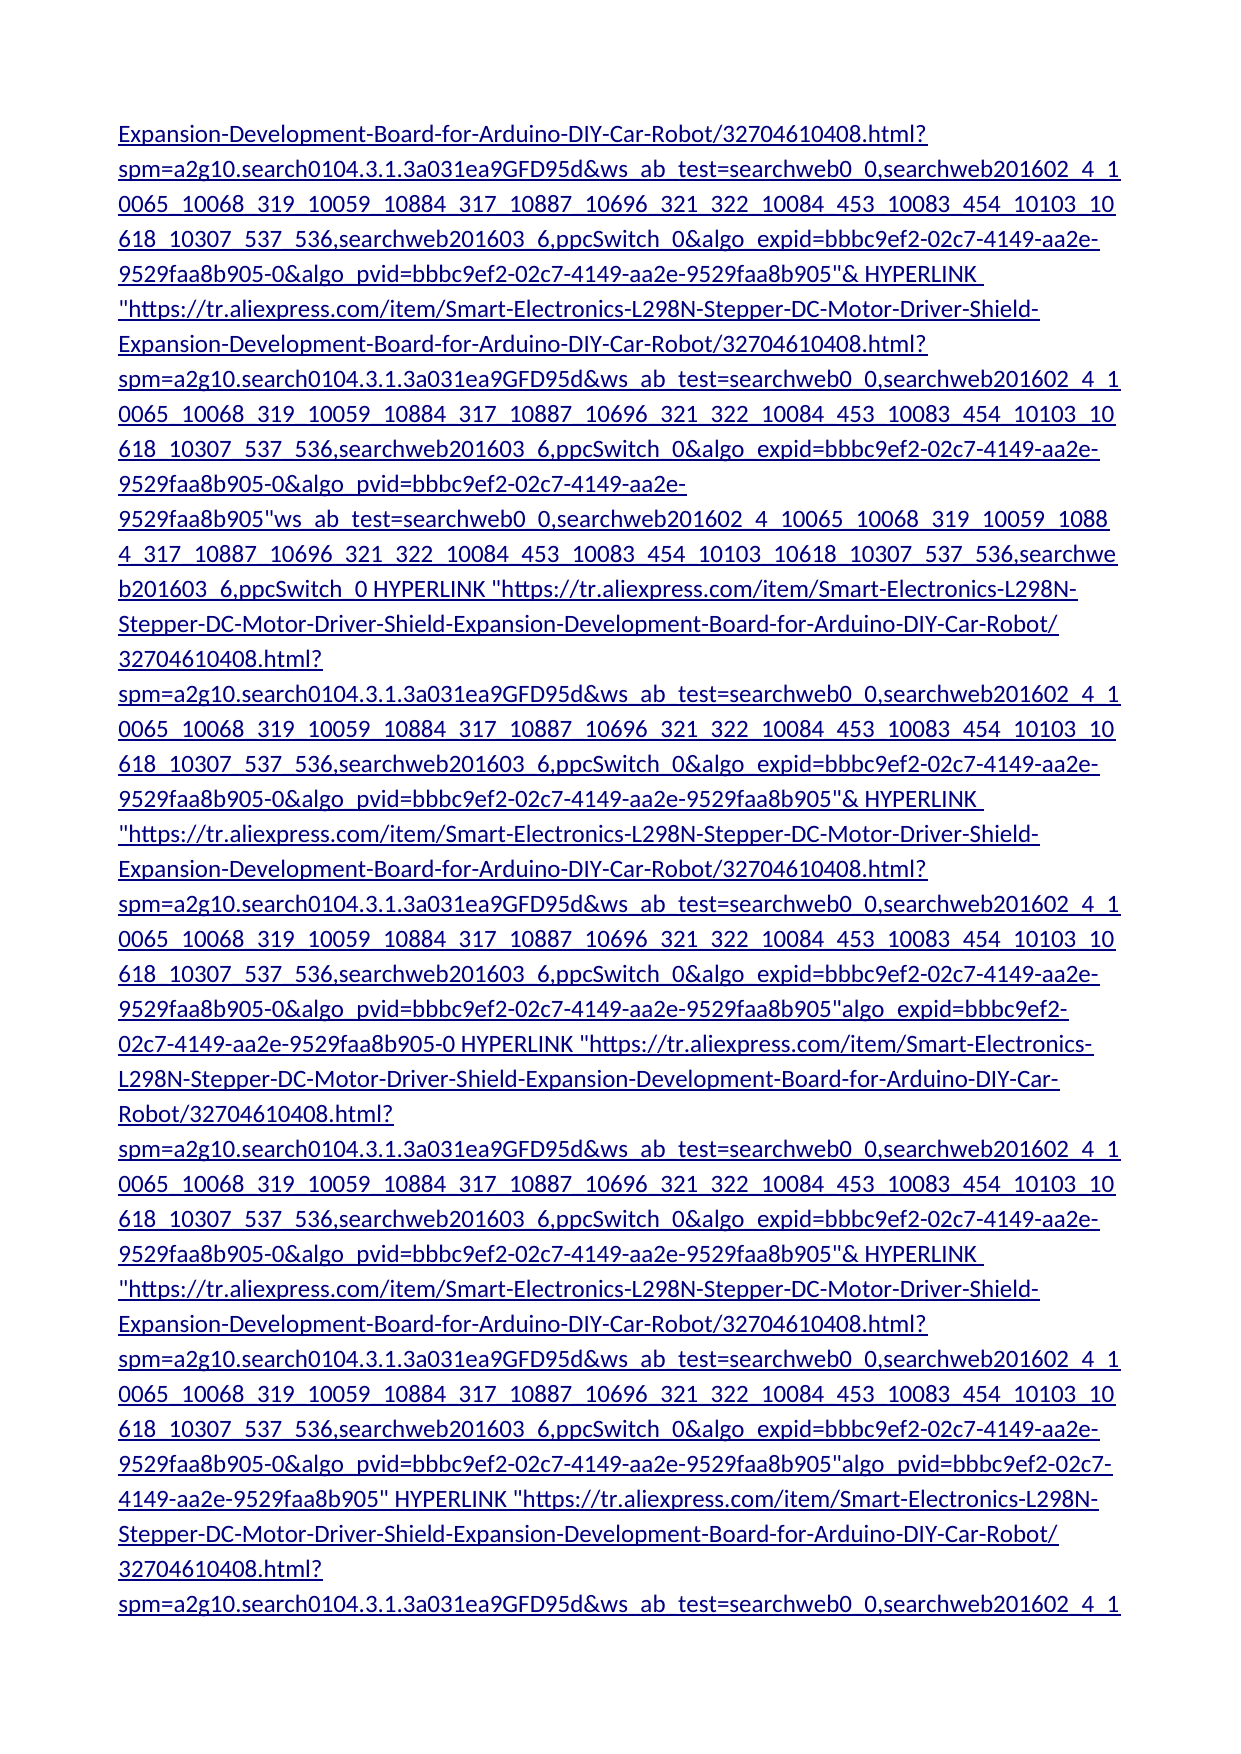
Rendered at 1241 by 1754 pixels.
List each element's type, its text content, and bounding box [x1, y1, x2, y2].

text Expansion-Development-Board-for-Arduino-DIY-Car-Robot/32704610408.html?spm=a2g10.search0104.3.1.3a031ea9GFD95d&ws_ab_test=searchweb0_0,searchweb201602_4_10065_10068_319_10059_10884_317_10887_10696_321_322_10084_453_10083_454_10103_10618_10307_537_536,searchweb201603_6,ppcSwitch_0&algo_expid=bbbc9ef2-02c7-4149-aa2e-9529faa8b905-0&algo_pvid=bbbc9ef2-02c7-4149-aa2e-9529faa8b905"& HYPERLINK "https://tr.aliexpress.com/item/Smart-Electronics-L298N-Stepper-DC-Motor-Driver-Shield-Expansion-Development-Board-for-Arduino-DIY-Car-Robot/32704610408.html?spm=a2g10.search0104.3.1.3a031ea9GFD95d&ws_ab_test=searchweb0_0,searchweb201602_4_10065_10068_319_10059_10884_317_10887_10696_321_322_10084_453_10083_454_10103_10618_10307_537_536,searchweb201603_6,ppcSwitch_0&algo_expid=bbbc9ef2-02c7-4149-aa2e-9529faa8b905-0&algo_pvid=bbbc9ef2-02c7-4149-aa2e-9529faa8b905"ws_ab_test=searchweb0_0,searchweb201602_4_10065_10068_319_10059_10884_317_10887_10696_321_322_10084_453_10083_454_10103_10618_10307_537_536,searchweb201603_6,ppcSwitch_0 HYPERLINK "https://tr.aliexpress.com/item/Smart-Electronics-L298N-Stepper-DC-Motor-Driver-Shield-Expansion-Development-Board-for-Arduino-DIY-Car-Robot/32704610408.html?spm=a2g10.search0104.3.1.3a031ea9GFD95d&ws_ab_test=searchweb0_0,searchweb201602_4_10065_10068_319_10059_10884_317_10887_10696_321_322_10084_453_10083_454_10103_10618_10307_537_536,searchweb201603_6,ppcSwitch_0&algo_expid=bbbc9ef2-02c7-4149-aa2e-9529faa8b905-0&algo_pvid=bbbc9ef2-02c7-4149-aa2e-9529faa8b905"& HYPERLINK "https://tr.aliexpress.com/item/Smart-Electronics-L298N-Stepper-DC-Motor-Driver-Shield-Expansion-Development-Board-for-Arduino-DIY-Car-Robot/32704610408.html?spm=a2g10.search0104.3.1.3a031ea9GFD95d&ws_ab_test=searchweb0_0,searchweb201602_4_10065_10068_319_10059_10884_317_10887_10696_321_322_10084_453_10083_454_10103_10618_10307_537_536,searchweb201603_6,ppcSwitch_0&algo_expid=bbbc9ef2-02c7-4149-aa2e-9529faa8b905-0&algo_pvid=bbbc9ef2-02c7-4149-aa2e-9529faa8b905"algo_expid=bbbc9ef2-02c7-4149-aa2e-9529faa8b905-0 HYPERLINK "https://tr.aliexpress.com/item/Smart-Electronics-L298N-Stepper-DC-Motor-Driver-Shield-Expansion-Development-Board-for-Arduino-DIY-Car-Robot/32704610408.html?spm=a2g10.search0104.3.1.3a031ea9GFD95d&ws_ab_test=searchweb0_0,searchweb201602_4_10065_10068_319_10059_10884_317_10887_10696_321_322_10084_453_10083_454_10103_10618_10307_537_536,searchweb201603_6,ppcSwitch_0&algo_expid=bbbc9ef2-02c7-4149-aa2e-9529faa8b905-0&algo_pvid=bbbc9ef2-02c7-4149-aa2e-9529faa8b905"& HYPERLINK "https://tr.aliexpress.com/item/Smart-Electronics-L298N-Stepper-DC-Motor-Driver-Shield-Expansion-Development-Board-for-Arduino-DIY-Car-Robot/32704610408.html?spm=a2g10.search0104.3.1.3a031ea9GFD95d&ws_ab_test=searchweb0_0,searchweb201602_4_10065_10068_319_10059_10884_317_10887_10696_321_322_10084_453_10083_454_10103_10618_10307_537_536,searchweb201603_6,ppcSwitch_0&algo_expid=bbbc9ef2-02c7-4149-aa2e-9529faa8b905-0&algo_pvid=bbbc9ef2-02c7-4149-aa2e-9529faa8b905"algo_pvid=bbbc9ef2-02c7-4149-aa2e-9529faa8b905" HYPERLINK "https://tr.aliexpress.com/item/Smart-Electronics-L298N-Stepper-DC-Motor-Driver-Shield-Expansion-Development-Board-for-Arduino-DIY-Car-Robot/32704610408.html?spm=a2g10.search0104.3.1.3a031ea9GFD95d&ws_ab_test=searchweb0_0,searchweb201602_4_1 [118, 118, 1122, 1619]
